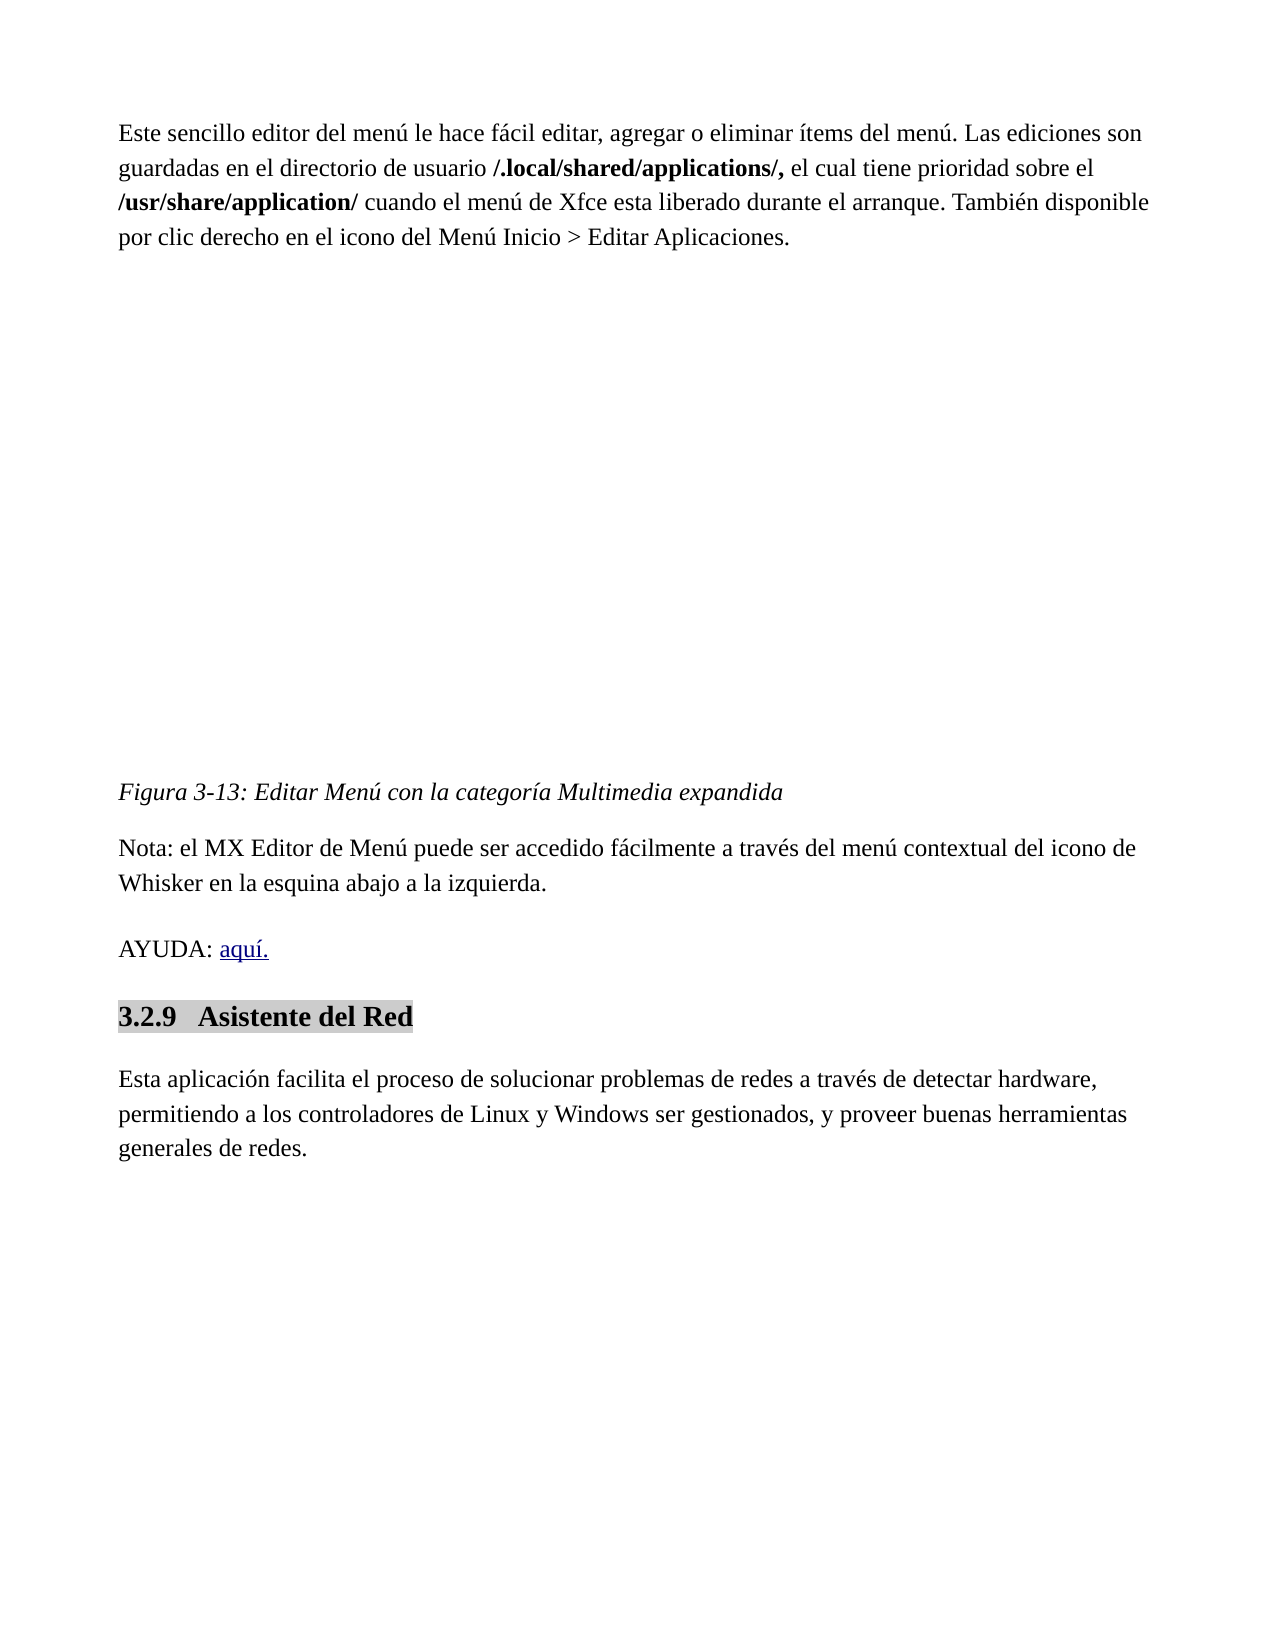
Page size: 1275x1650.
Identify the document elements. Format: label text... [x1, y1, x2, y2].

subtitle 3.2.9 Asistente del Red [118, 999, 1157, 1033]
text Figura 3-13: Editar Menú con la categoría Multimedia expandida [118, 777, 1157, 805]
text Nota: el MX Editor de Menú puede ser accedido fácilmente a través del menú contextual del icono de Whisker en la esquina abajo a la izquierda. [118, 833, 1157, 897]
text AYUDA: aquí. [118, 934, 1157, 962]
text Esta aplicación facilita el proceso de solucionar problemas de redes a través de detectar hardware, permitiendo a los controladores de Linux y Windows ser gestionados, y proveer buenas herramientas generales de redes. [118, 1064, 1157, 1162]
text Este sencillo editor del menú le hace fácil editar, agregar o eliminar ítems del menú. Las ediciones son guardadas en el directorio de usuario /.local/shared/applications/, el cual tiene prioridad sobre el /usr/share/application/ cuando el menú de Xfce esta liberado durante el arranque. También disponible por clic derecho en el icono del Menú Inicio > Editar Aplicaciones. [118, 118, 1157, 250]
